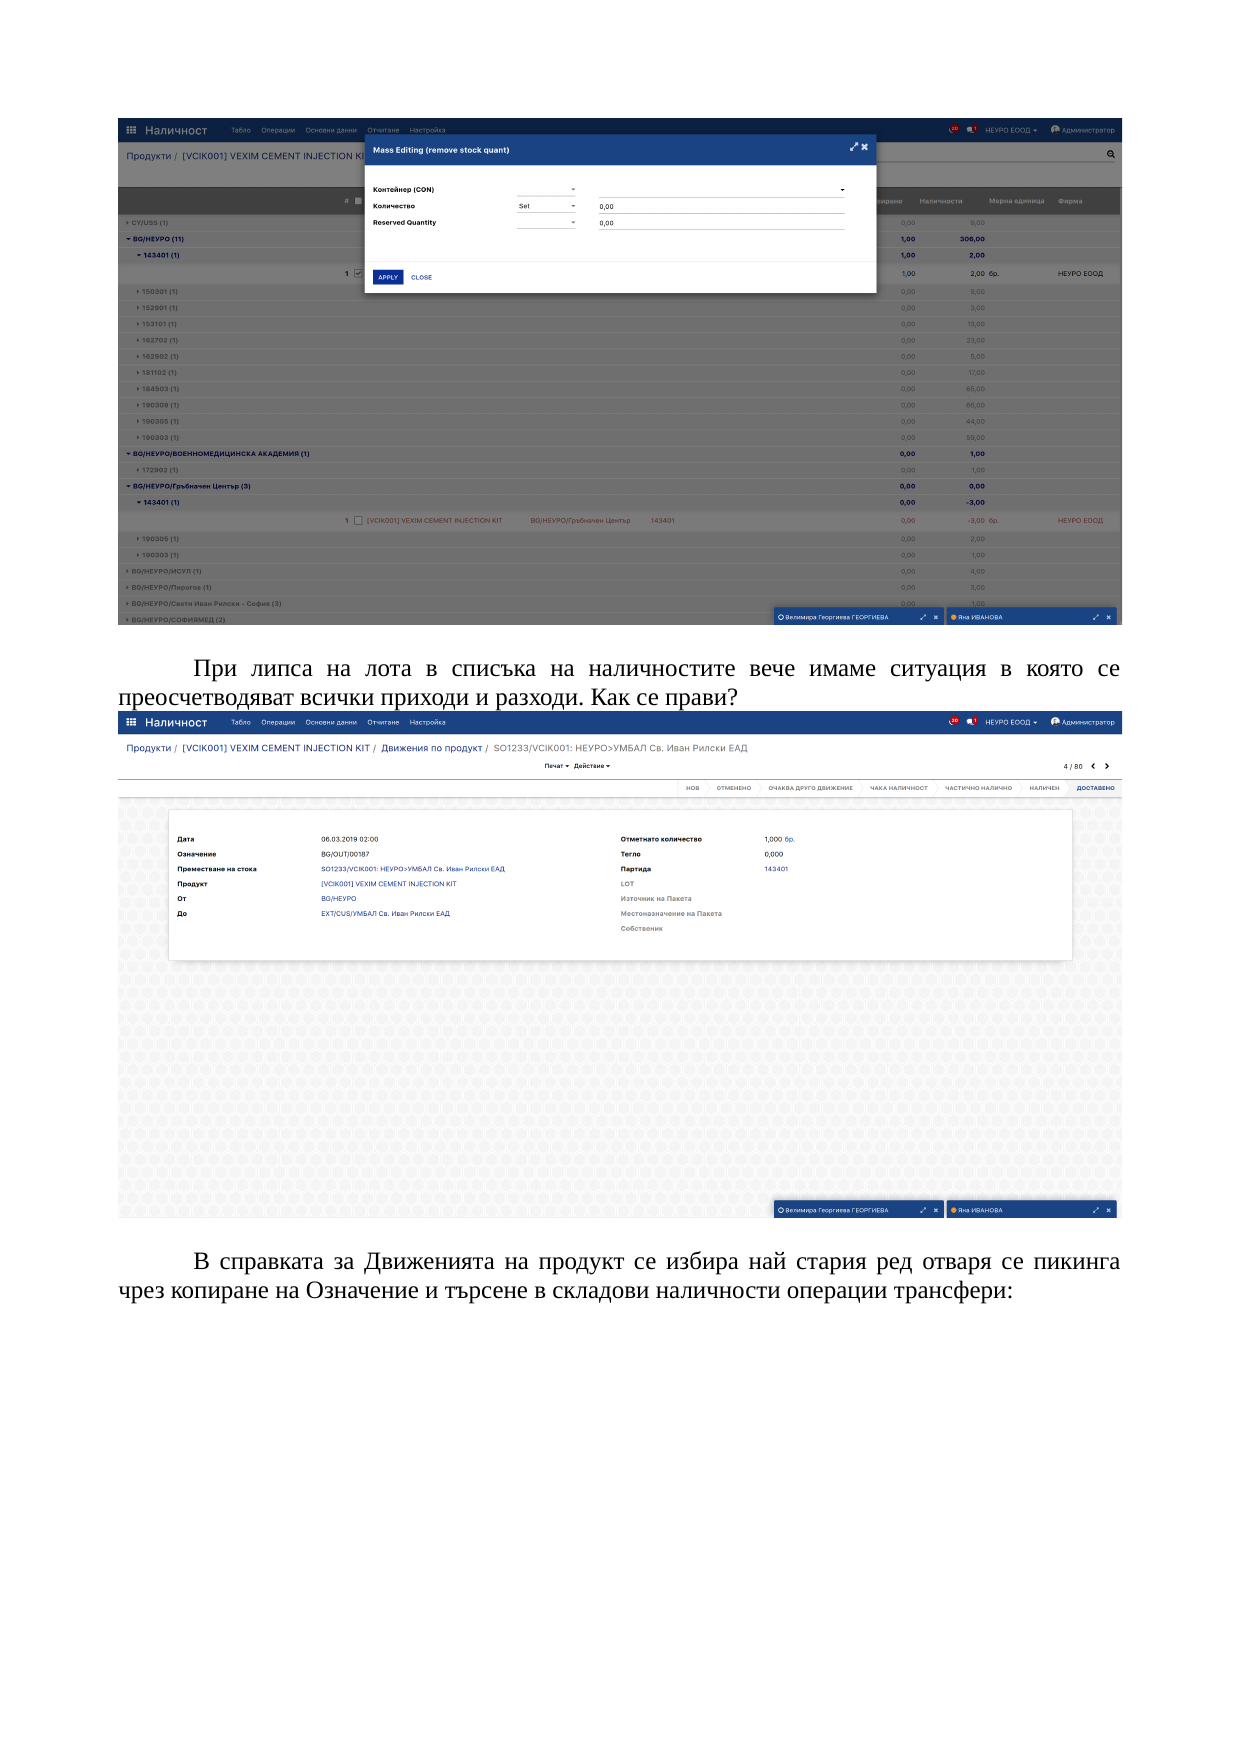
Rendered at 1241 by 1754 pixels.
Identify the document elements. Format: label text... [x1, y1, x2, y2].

text При липса на лота в списъка на наличностите вече имаме ситуация в която се преосчетводяват всички приходи и разходи. Как се прави? [118, 653, 1122, 711]
picture [118, 711, 1123, 1218]
text В справката за Движенията на продукт се избира най стария ред отваря се пикинга чрез копиране на Означение и търсене в складови наличности операции трансфери: [118, 1246, 1122, 1304]
picture [118, 118, 1123, 625]
